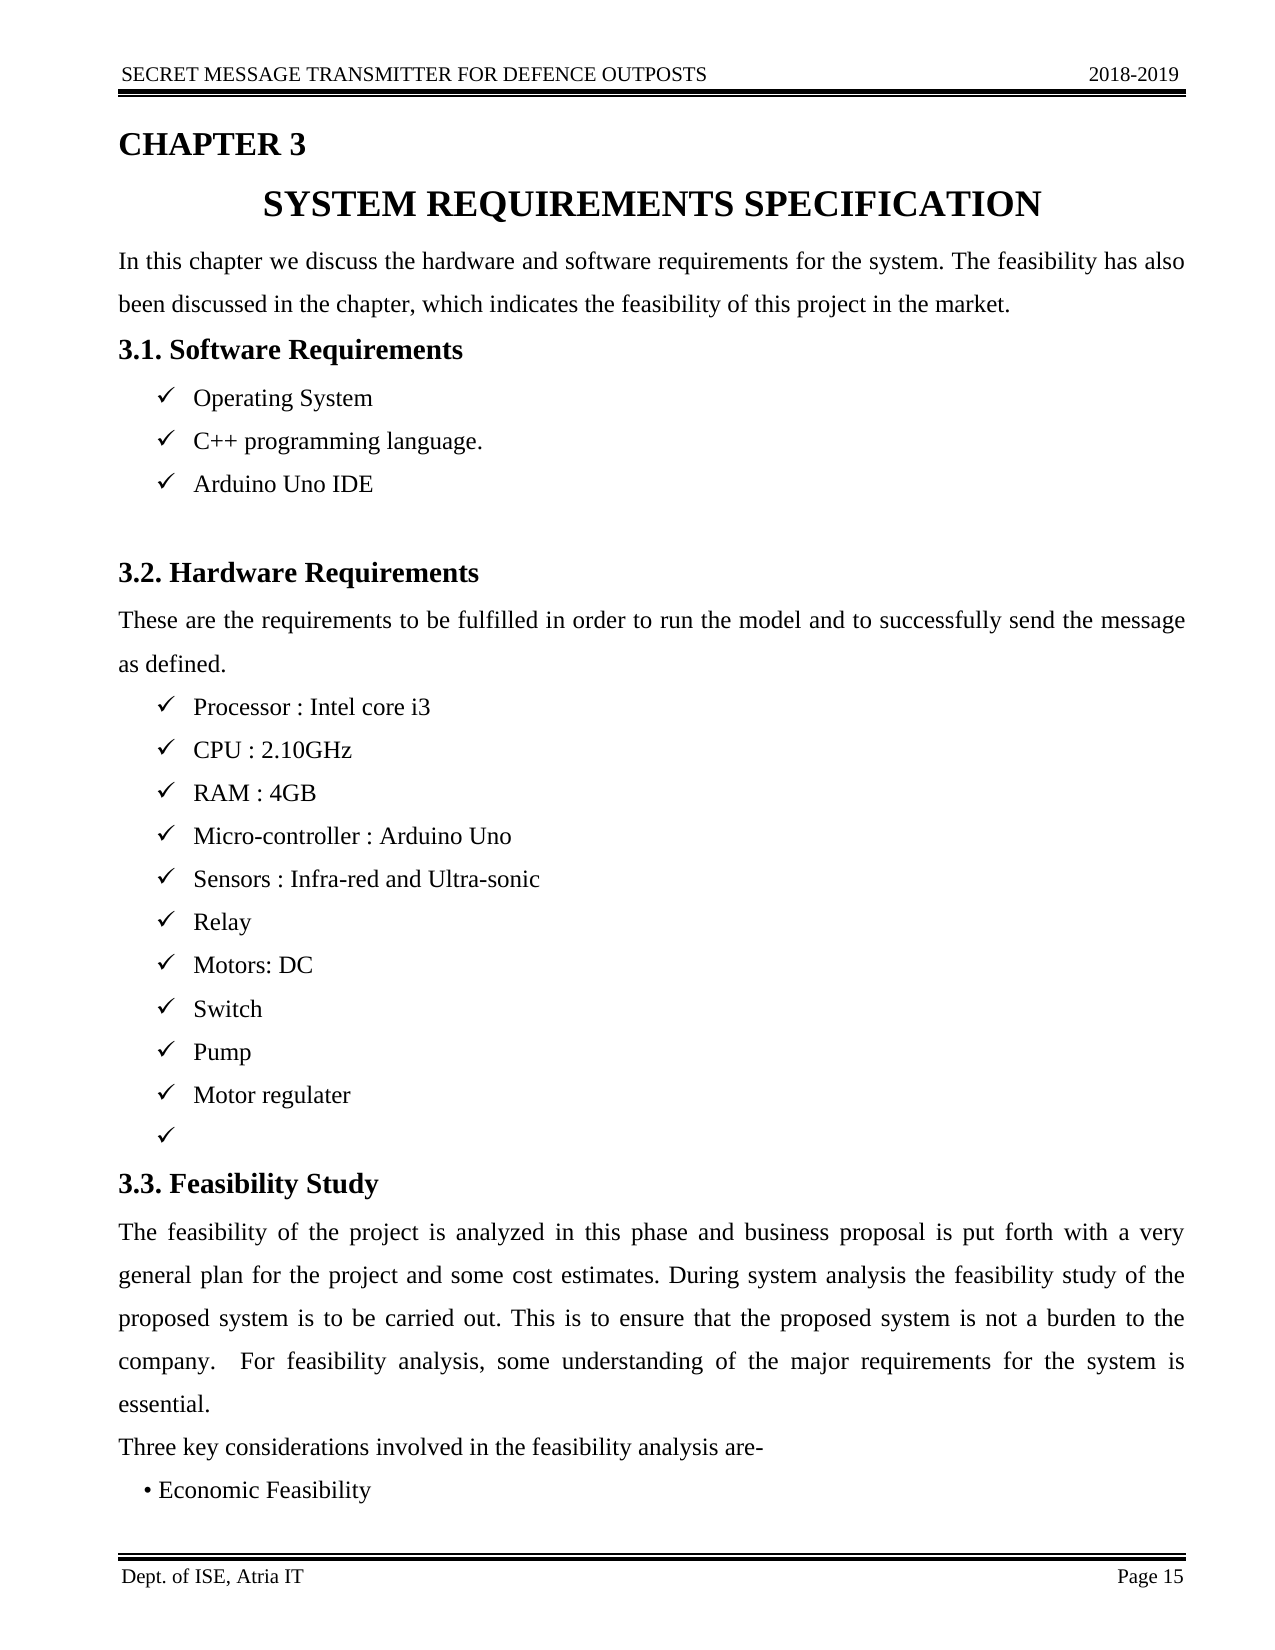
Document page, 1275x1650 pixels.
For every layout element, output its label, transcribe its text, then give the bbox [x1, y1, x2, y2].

text CHAPTER 3 [118, 124, 1186, 162]
list Motor regulater [156, 1080, 1186, 1109]
list Processor : Intel core i3 [156, 692, 1186, 721]
list Micro-controller : Arduino Uno [156, 821, 1186, 850]
text The feasibility of the project is analyzed in this phase and business proposal is put forth with a very general plan for the project and some cost estimates. During system analysis the feasibility study of the proposed system is to be carried out. This is to ensure that the proposed system is not a burden to the company. For feasibility analysis, some understanding of the major requirements for the system is essential. [118, 1217, 1186, 1418]
list Motors: DC [156, 951, 1186, 979]
list CPU : 2.10GHz [156, 735, 1186, 764]
list RAM : 4GB [156, 778, 1186, 807]
list Arduino Uno IDE [156, 469, 1186, 498]
text These are the requirements to be fulfilled in order to run the model and to successfully send the message as defined. [118, 606, 1186, 677]
list Relay [156, 907, 1186, 936]
text Three key considerations involved in the feasibility analysis are- [118, 1432, 1186, 1461]
list Sensors : Infra-red and Ultra-sonic [156, 864, 1186, 893]
text 3.3. Feasibility Study [118, 1166, 1186, 1200]
list Switch [156, 994, 1186, 1022]
text • Economic Feasibility [118, 1475, 1186, 1504]
text 3.2. Hardware Requirements [118, 555, 1186, 589]
list C++ programming language. [156, 426, 1186, 455]
text In this chapter we discuss the hardware and software requirements for the system. The feasibility has also been discussed in the chapter, which indicates the feasibility of this project in the market. [118, 246, 1186, 318]
list Pump [156, 1037, 1186, 1066]
text SYSTEM REQUIREMENTS SPECIFICATION [118, 182, 1186, 225]
text 3.1. Software Requirements [118, 332, 1186, 366]
list Operating System [156, 383, 1186, 412]
